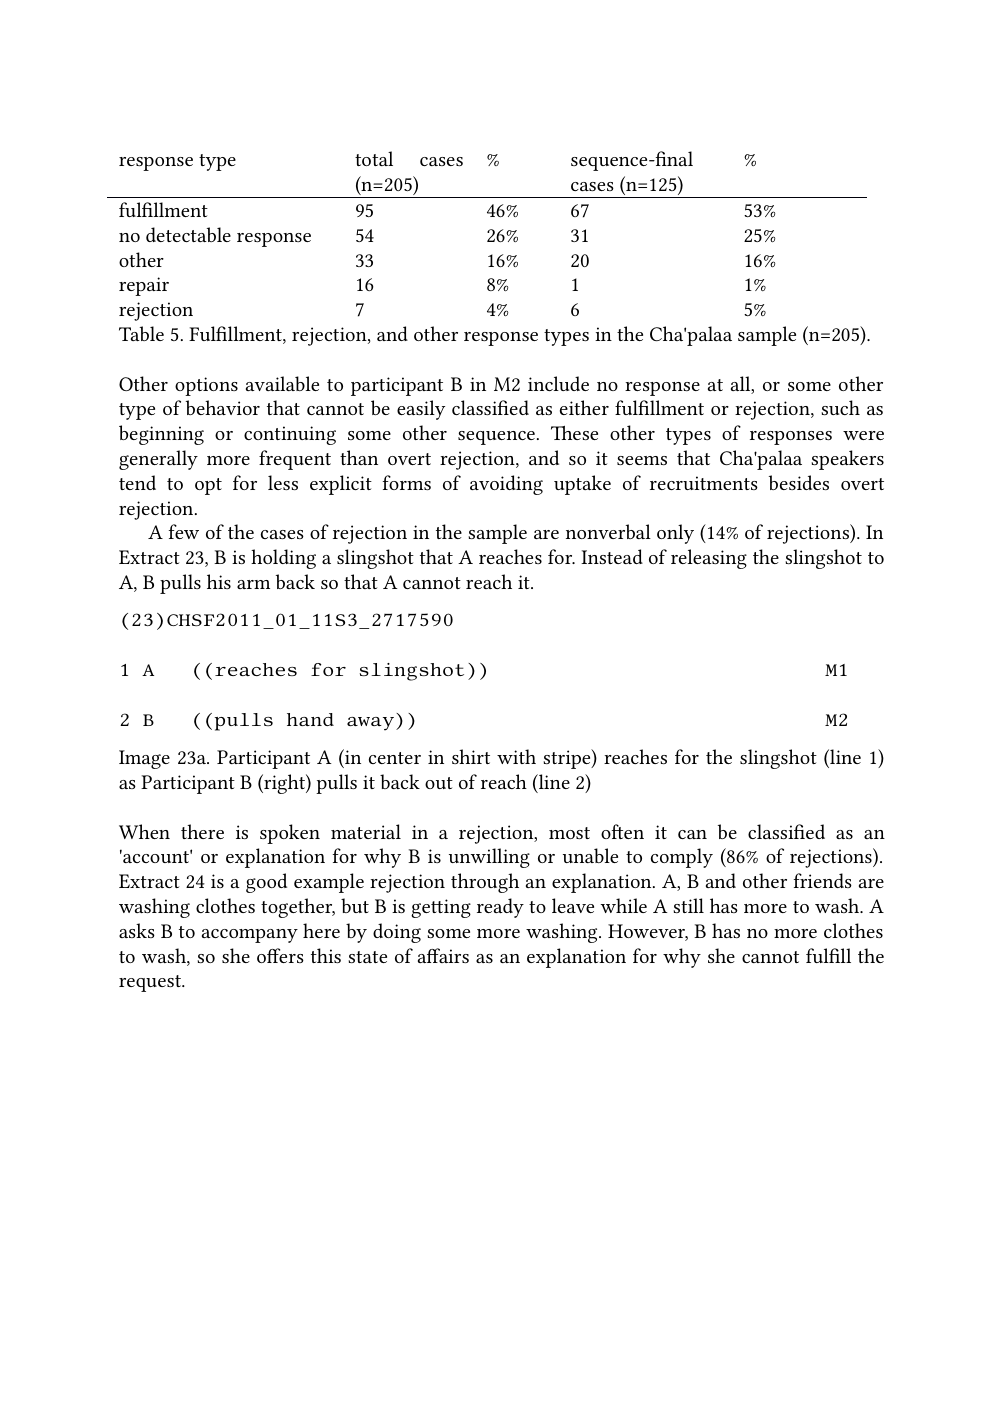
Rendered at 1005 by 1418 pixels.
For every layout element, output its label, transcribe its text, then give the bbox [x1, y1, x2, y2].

table_cell 4% [475, 297, 559, 322]
table_cell 46% [475, 198, 559, 222]
table_cell 16% [732, 247, 867, 272]
table_header % [732, 147, 867, 197]
table_cell 53% [732, 198, 867, 222]
table_cell 8% [475, 272, 559, 297]
text A few of the cases of rejection in the sample are nonverbal only (14% of rejections). In Extract 23, B is holding a slingshot that A reaches for. Instead of releasing the slingshot to A, B pulls his arm back so that A cannot reach it. [118, 520, 886, 594]
table_cell no detectable response [107, 222, 343, 247]
table_cell fulfillment [107, 198, 343, 222]
table_cell 5% [732, 297, 867, 322]
table_header response type [107, 147, 343, 197]
table_cell 7 [344, 297, 475, 322]
table_cell 33 [344, 247, 475, 272]
table_cell repair [107, 272, 343, 297]
table_cell 1 [559, 272, 732, 297]
list CHSF2011_01_11S3_2717590 1 A ((reaches for slingshot)) M1 2 B ((pulls hand away)) M2 [118, 607, 886, 732]
table_cell rejection [107, 297, 343, 322]
table_cell 95 [344, 198, 475, 222]
table_header % [475, 147, 559, 197]
table_cell 54 [344, 222, 475, 247]
table_cell 25% [732, 222, 867, 247]
table_cell 67 [559, 198, 732, 222]
table_cell 16% [475, 247, 559, 272]
table_header total cases (n=205) [344, 147, 475, 197]
table_cell 31 [559, 222, 732, 247]
text Table 5. Fulfillment, rejection, and other response types in the Cha'palaa sample (n=205). [118, 322, 886, 346]
table_cell 1% [732, 272, 867, 297]
table_cell 16 [344, 272, 475, 297]
table_header sequence-final cases (n=125) [559, 147, 732, 197]
table_cell 26% [475, 222, 559, 247]
table_cell other [107, 247, 343, 272]
table_cell 6 [559, 297, 732, 322]
text When there is spoken material in a rejection, most often it can be classified as an 'account' or explanation for why B is unwilling or unable to comply (86% of rejections). Extract 24 is a good example rejection through an explanation. A, B and other friends are washing clothes together, but B is getting ready to leave while A still has more to wash. A asks B to accompany here by doing some more washing. However, B has no more clothes to wash, so she offers this state of affairs as an explanation for why she cannot fulfill the request. [118, 819, 886, 993]
table_cell 20 [559, 247, 732, 272]
text Image 23a. Participant A (in center in shirt with stripe) reaches for the slingshot (line 1) as Participant B (right) pulls it back out of reach (line 2) [118, 744, 886, 794]
text Other options available to participant B in M2 include no response at all, or some other type of behavior that cannot be easily classified as either fulfillment or rejection, such as beginning or continuing some other sequence. These other types of responses were generally more frequent than overt rejection, and so it seems that Cha'palaa speakers tend to opt for less explicit forms of avoiding uptake of recruitments besides overt rejection. [118, 371, 886, 520]
